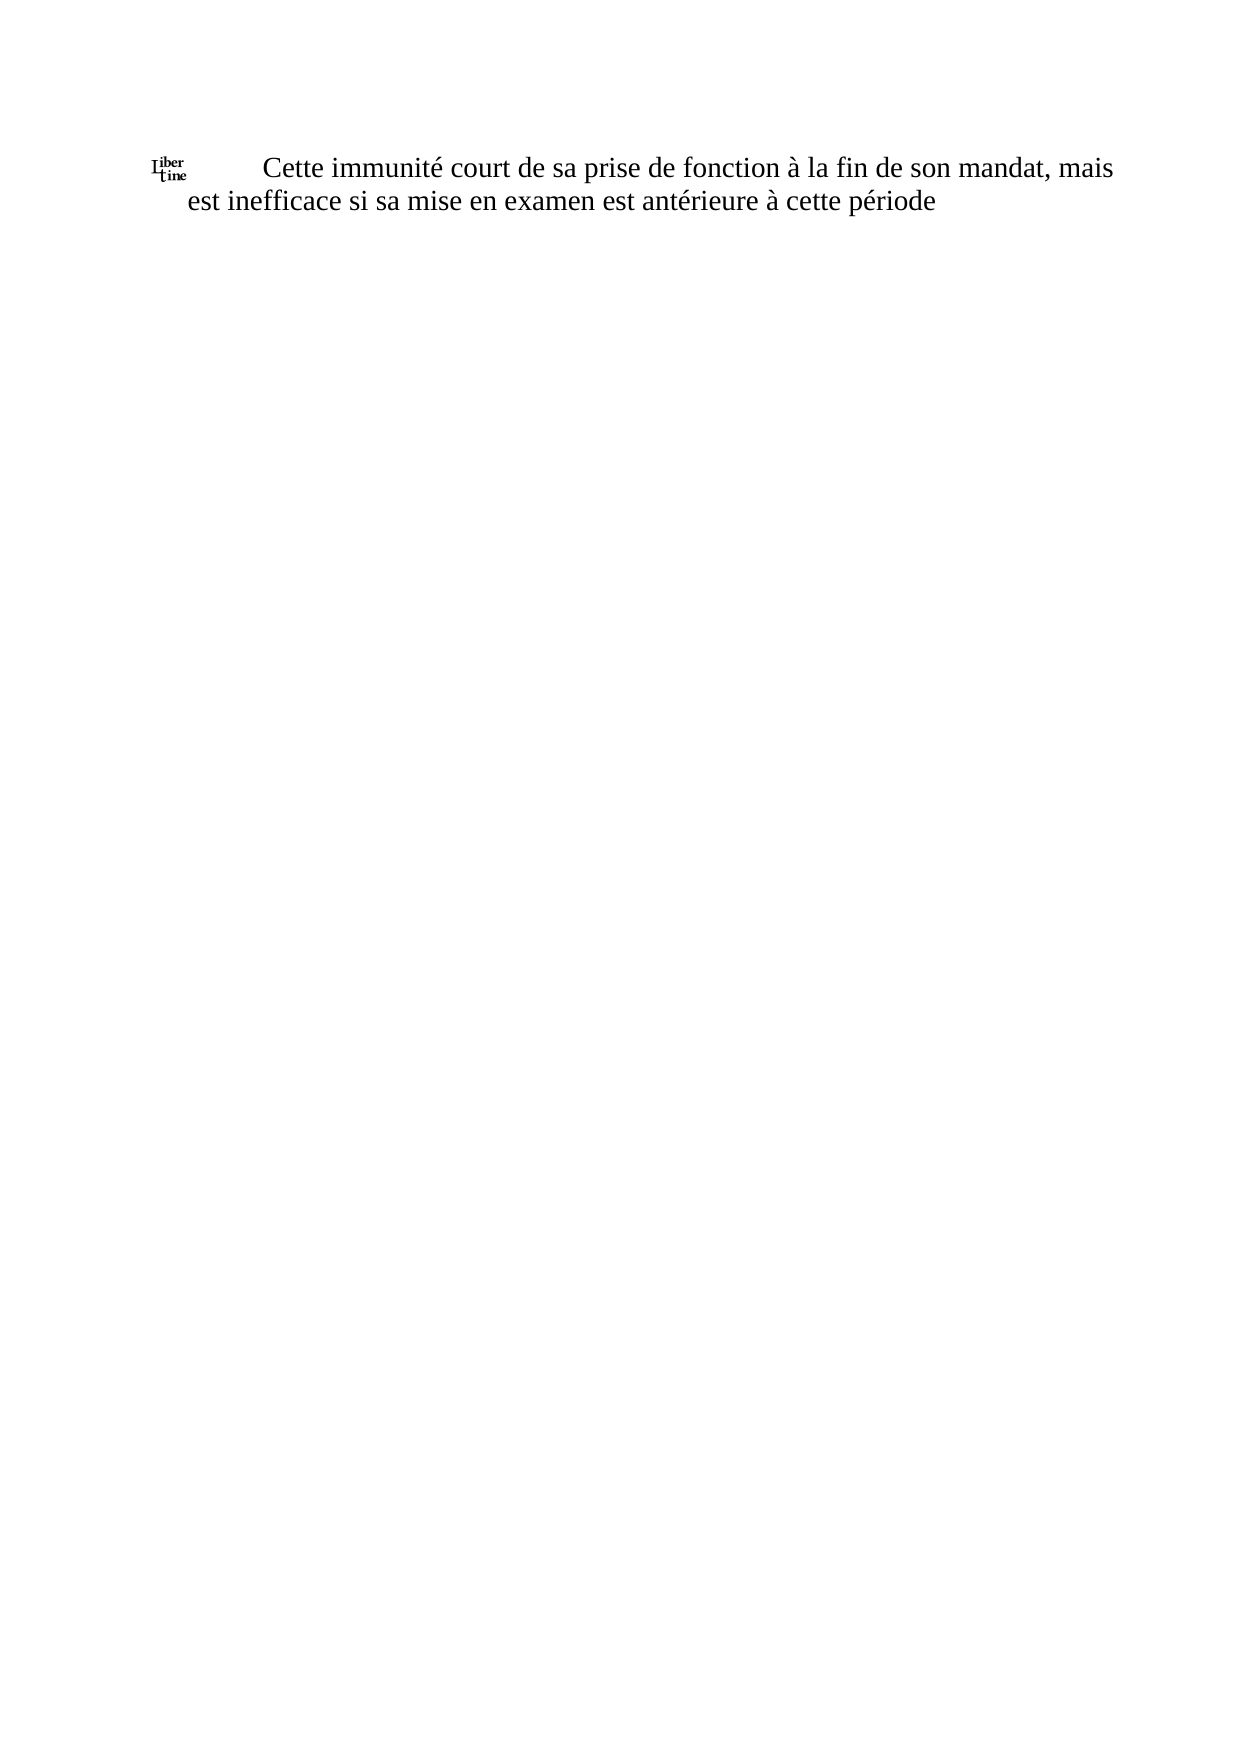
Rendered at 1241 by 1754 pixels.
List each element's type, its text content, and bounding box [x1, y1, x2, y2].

list Cette immunité court de sa prise de fonction à la fin de son mandat, mais est inefficace si sa mise en examen est antérieure à cette période [150, 150, 1128, 217]
